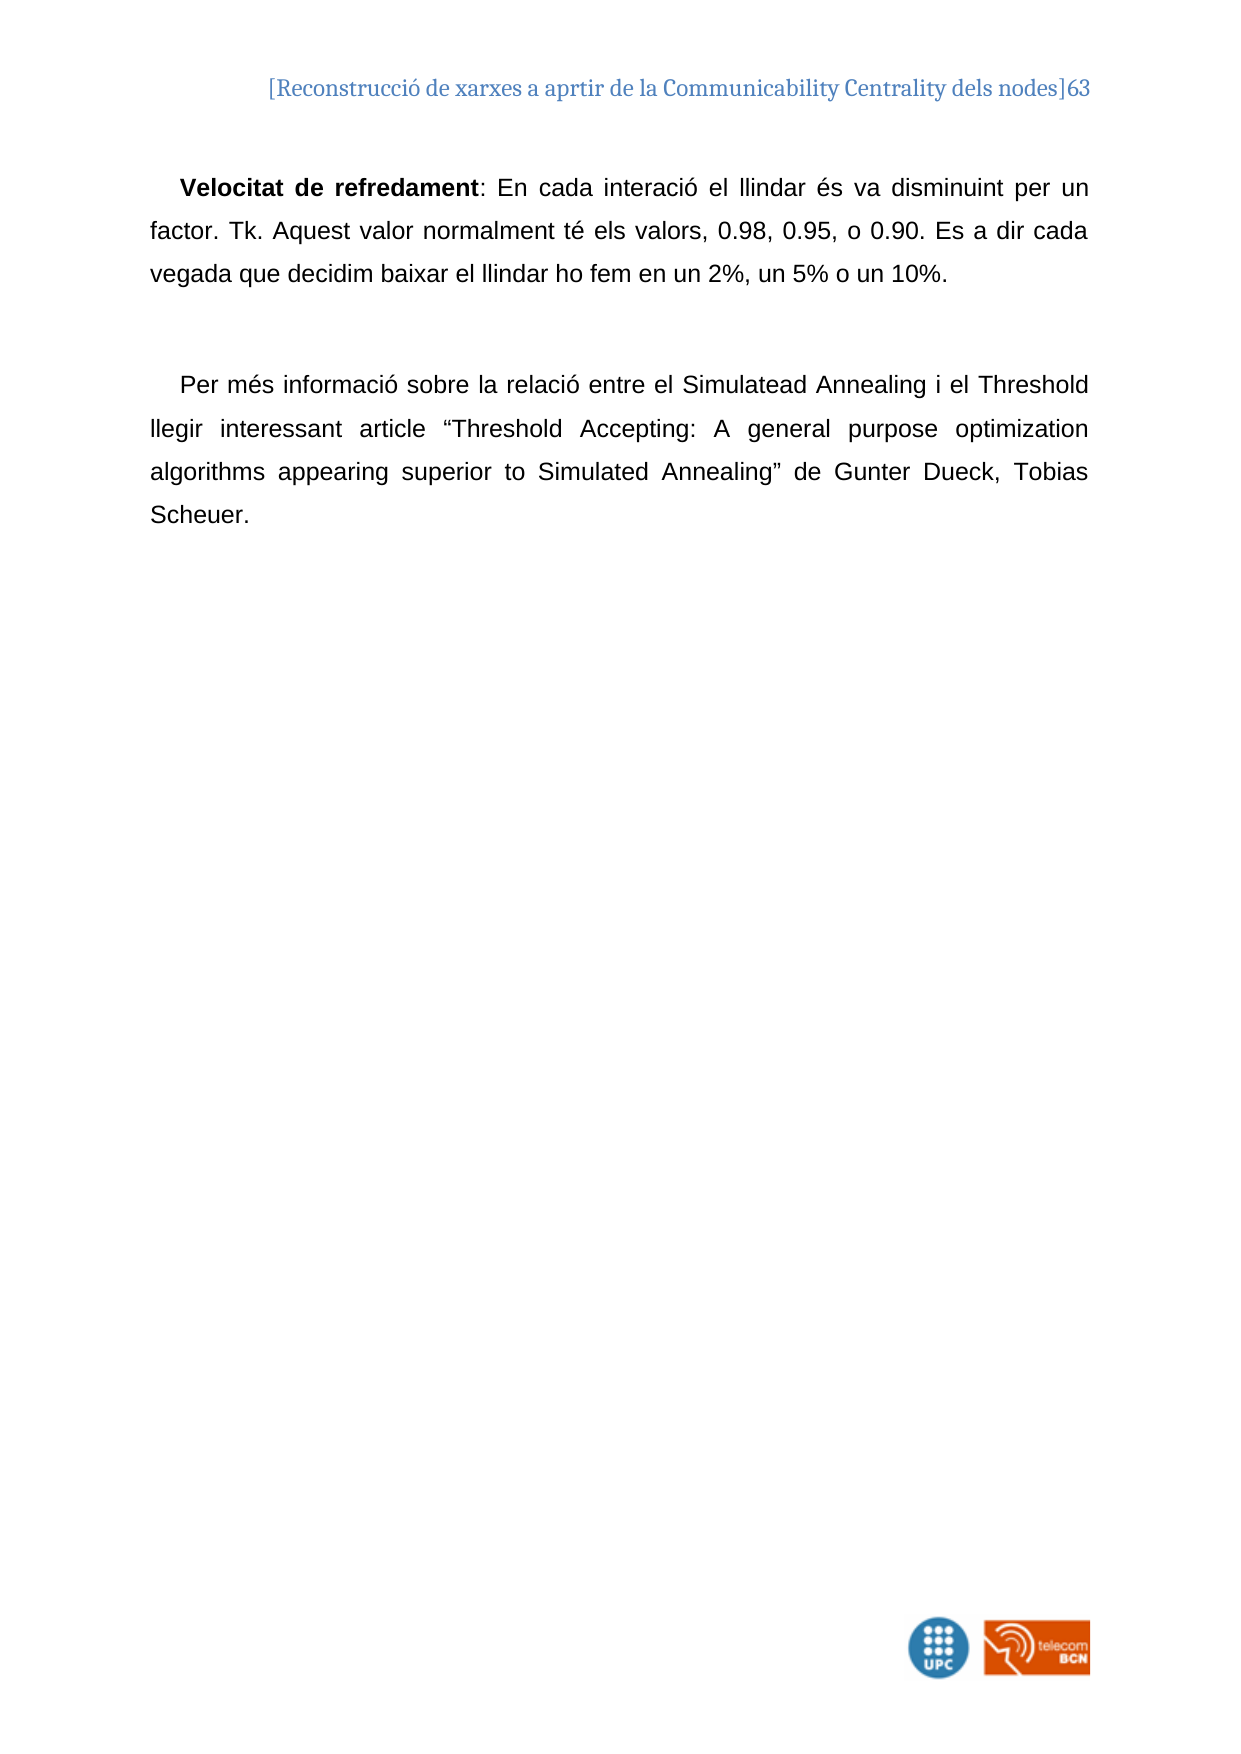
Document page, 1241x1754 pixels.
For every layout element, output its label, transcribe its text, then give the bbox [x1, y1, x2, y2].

text Velocitat de refredament: En cada interació el llindar és va disminuint per un factor. Tk. Aquest valor normalment té els valors, 0.98, 0.95, o 0.90. Es a dir cada vegada que decidim baixar el llindar ho fem en un 2%, un 5% o un 10%. [150, 173, 1090, 288]
picture [904, 1614, 1091, 1681]
text Per més informació sobre la relació entre el Simulatead Annealing i el Threshold llegir interessant article “Threshold Accepting: A general purpose optimization algorithms appearing superior to Simulated Annealing” de Gunter Dueck, Tobias Scheuer. [150, 370, 1090, 528]
